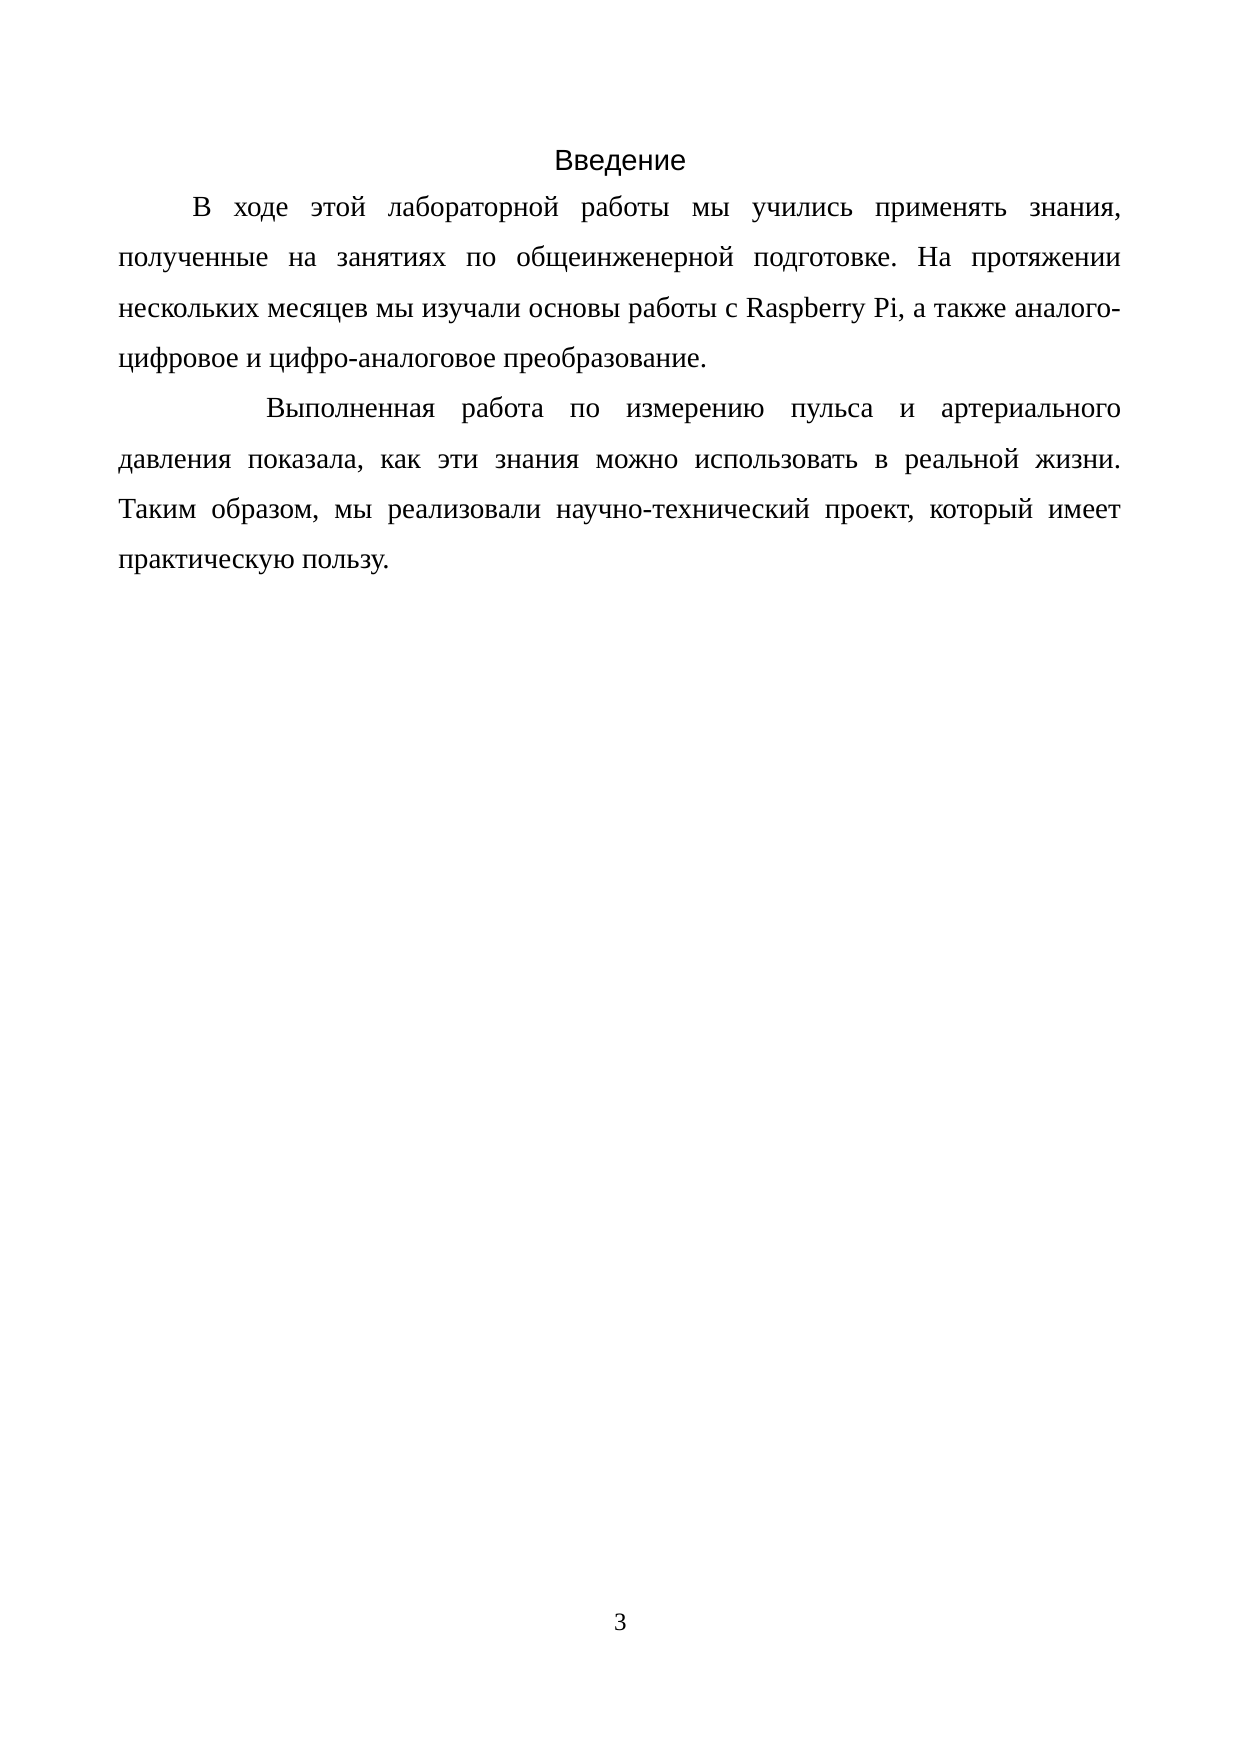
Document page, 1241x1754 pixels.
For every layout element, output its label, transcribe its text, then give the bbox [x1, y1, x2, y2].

text Выполненная работа по измерению пульса и артериального давления показала, как эти знания можно использовать в реальной жизни. Таким образом, мы реализовали научно-технический проект, который имеет практическую пользу. [118, 390, 1122, 575]
text В ходе этой лабораторной работы мы учились применять знания, полученные на занятиях по общеинженерной подготовке. На протяжении нескольких месяцев мы изучали основы работы с Raspberry Pi, а также аналого-цифровое и цифро-аналоговое преобразование. [118, 189, 1122, 374]
subtitle Введение [118, 143, 1122, 177]
